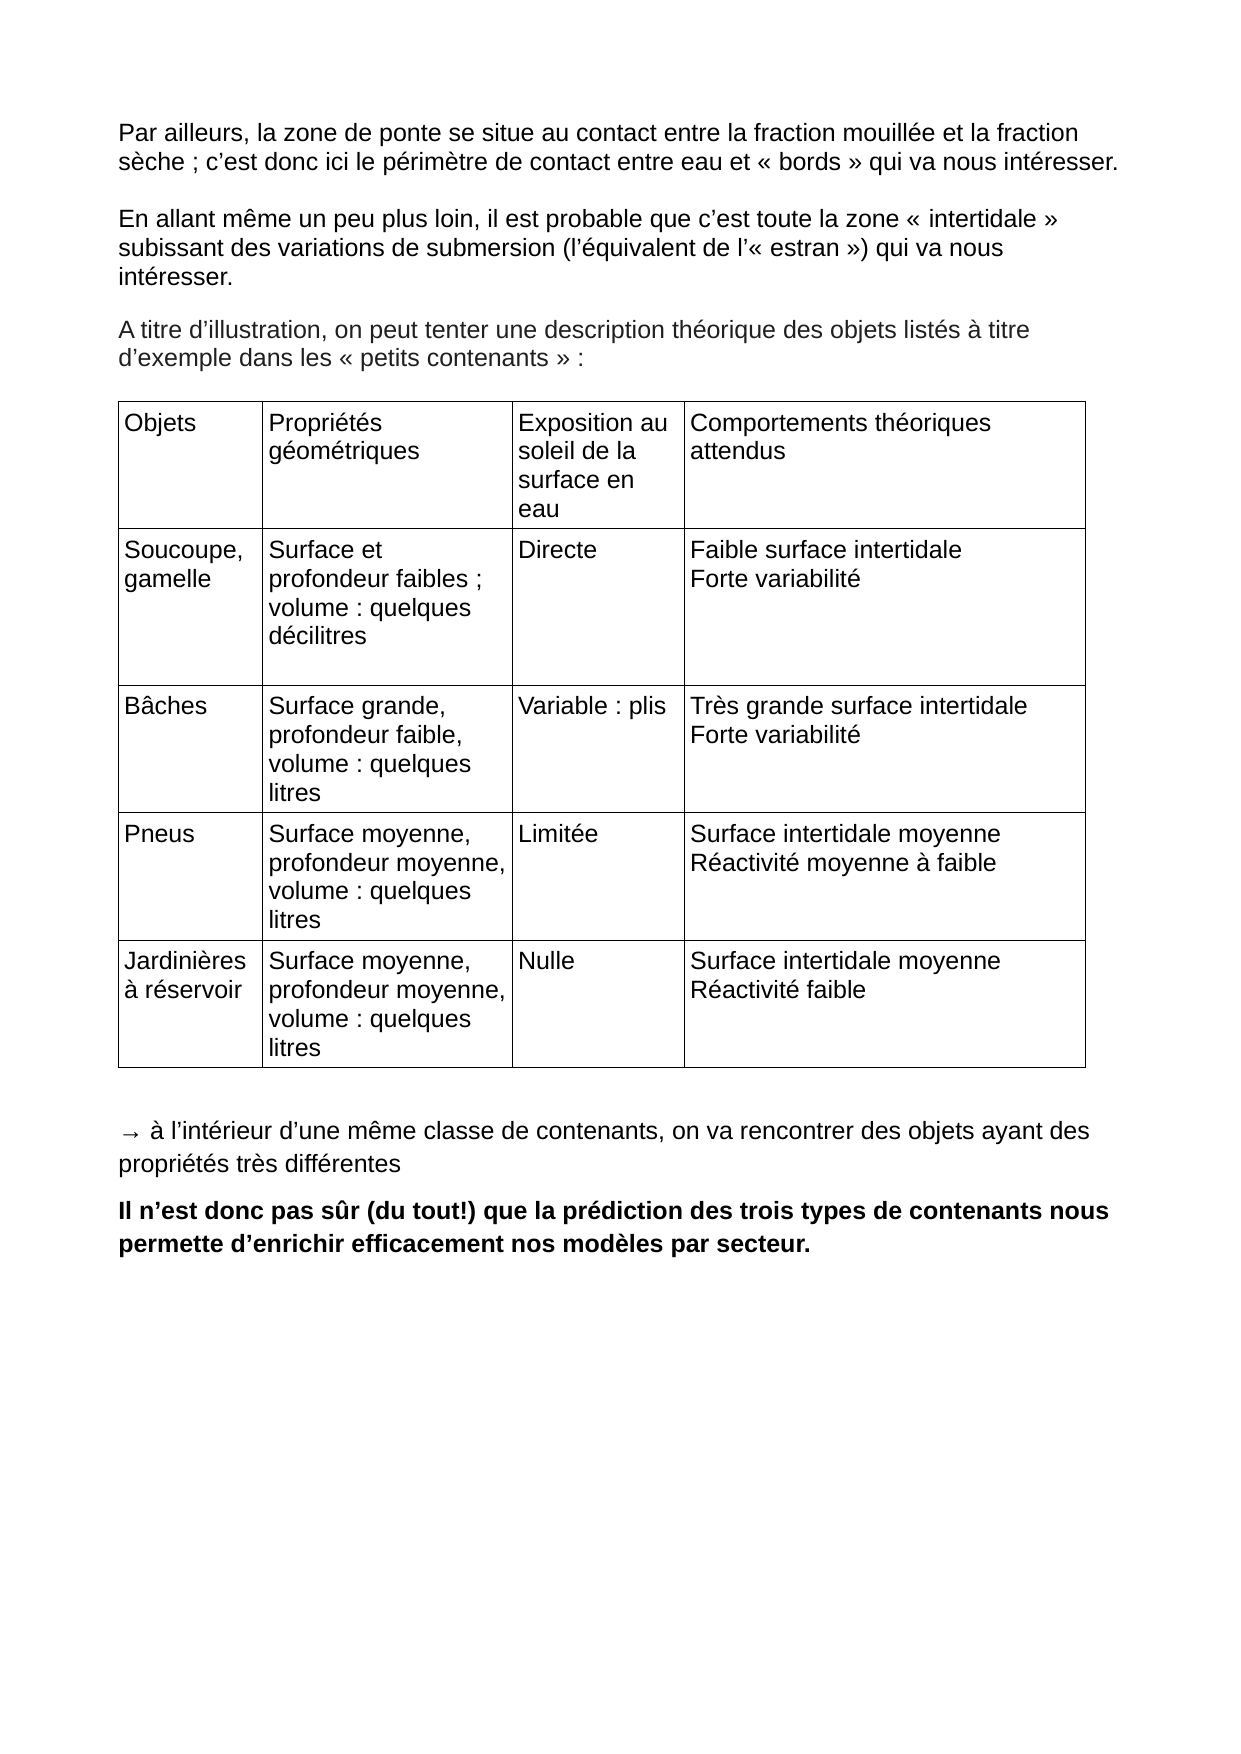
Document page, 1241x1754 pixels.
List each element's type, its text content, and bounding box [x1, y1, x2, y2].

table_cell Très grande surface intertidale Forte variabilité [685, 686, 1085, 812]
table_cell Surface grande, profondeur faible, volume : quelques litres [263, 686, 512, 812]
table_cell Surface moyenne, profondeur moyenne, volume : quelques litres [263, 813, 512, 939]
table_cell Surface et profondeur faibles ; volume : quelques décilitres [263, 529, 512, 684]
text En allant même un peu plus loin, il est probable que c’est toute la zone « intertidale » subissant des variations de submersion (l’équivalent de l’« estran ») qui va nous intéresser. [118, 204, 1122, 291]
text Par ailleurs, la zone de ponte se situe au contact entre la fraction mouillée et la fraction sèche ; c’est donc ici le périmètre de contact entre eau et « bords » qui va nous intéresser. [118, 118, 1122, 176]
table_cell Pneus [119, 813, 262, 939]
table_cell Faible surface intertidale Forte variabilité [685, 529, 1085, 684]
table_cell Variable : plis [513, 686, 684, 812]
table_header Propriétés géométriques [263, 402, 512, 528]
table_cell Limitée [513, 813, 684, 939]
table_header Exposition au soleil de la surface en eau [513, 402, 684, 528]
table_header Comportements théoriques attendus [685, 402, 1085, 528]
text → à l’intérieur d’une même classe de contenants, on va rencontrer des objets ayant des propriétés très différentes [118, 1116, 1122, 1177]
table_cell Surface intertidale moyenne Réactivité moyenne à faible [685, 813, 1085, 939]
table_cell Surface intertidale moyenne Réactivité faible [685, 941, 1085, 1067]
table_cell Directe [513, 529, 684, 684]
table_cell Bâches [119, 686, 262, 812]
table_cell Nulle [513, 941, 684, 1067]
text Il n’est donc pas sûr (du tout!) que la prédiction des trois types de contenants nous permette d’enrichir efficacement nos modèles par secteur. [118, 1196, 1122, 1258]
table_header Objets [119, 402, 262, 528]
table_cell Jardinières à réservoir [119, 941, 262, 1067]
table_cell Surface moyenne, profondeur moyenne, volume : quelques litres [263, 941, 512, 1067]
text A titre d’illustration, on peut tenter une description théorique des objets listés à titre d’exemple dans les « petits contenants » : [118, 314, 1122, 372]
table_cell Soucoupe, gamelle [119, 529, 262, 684]
